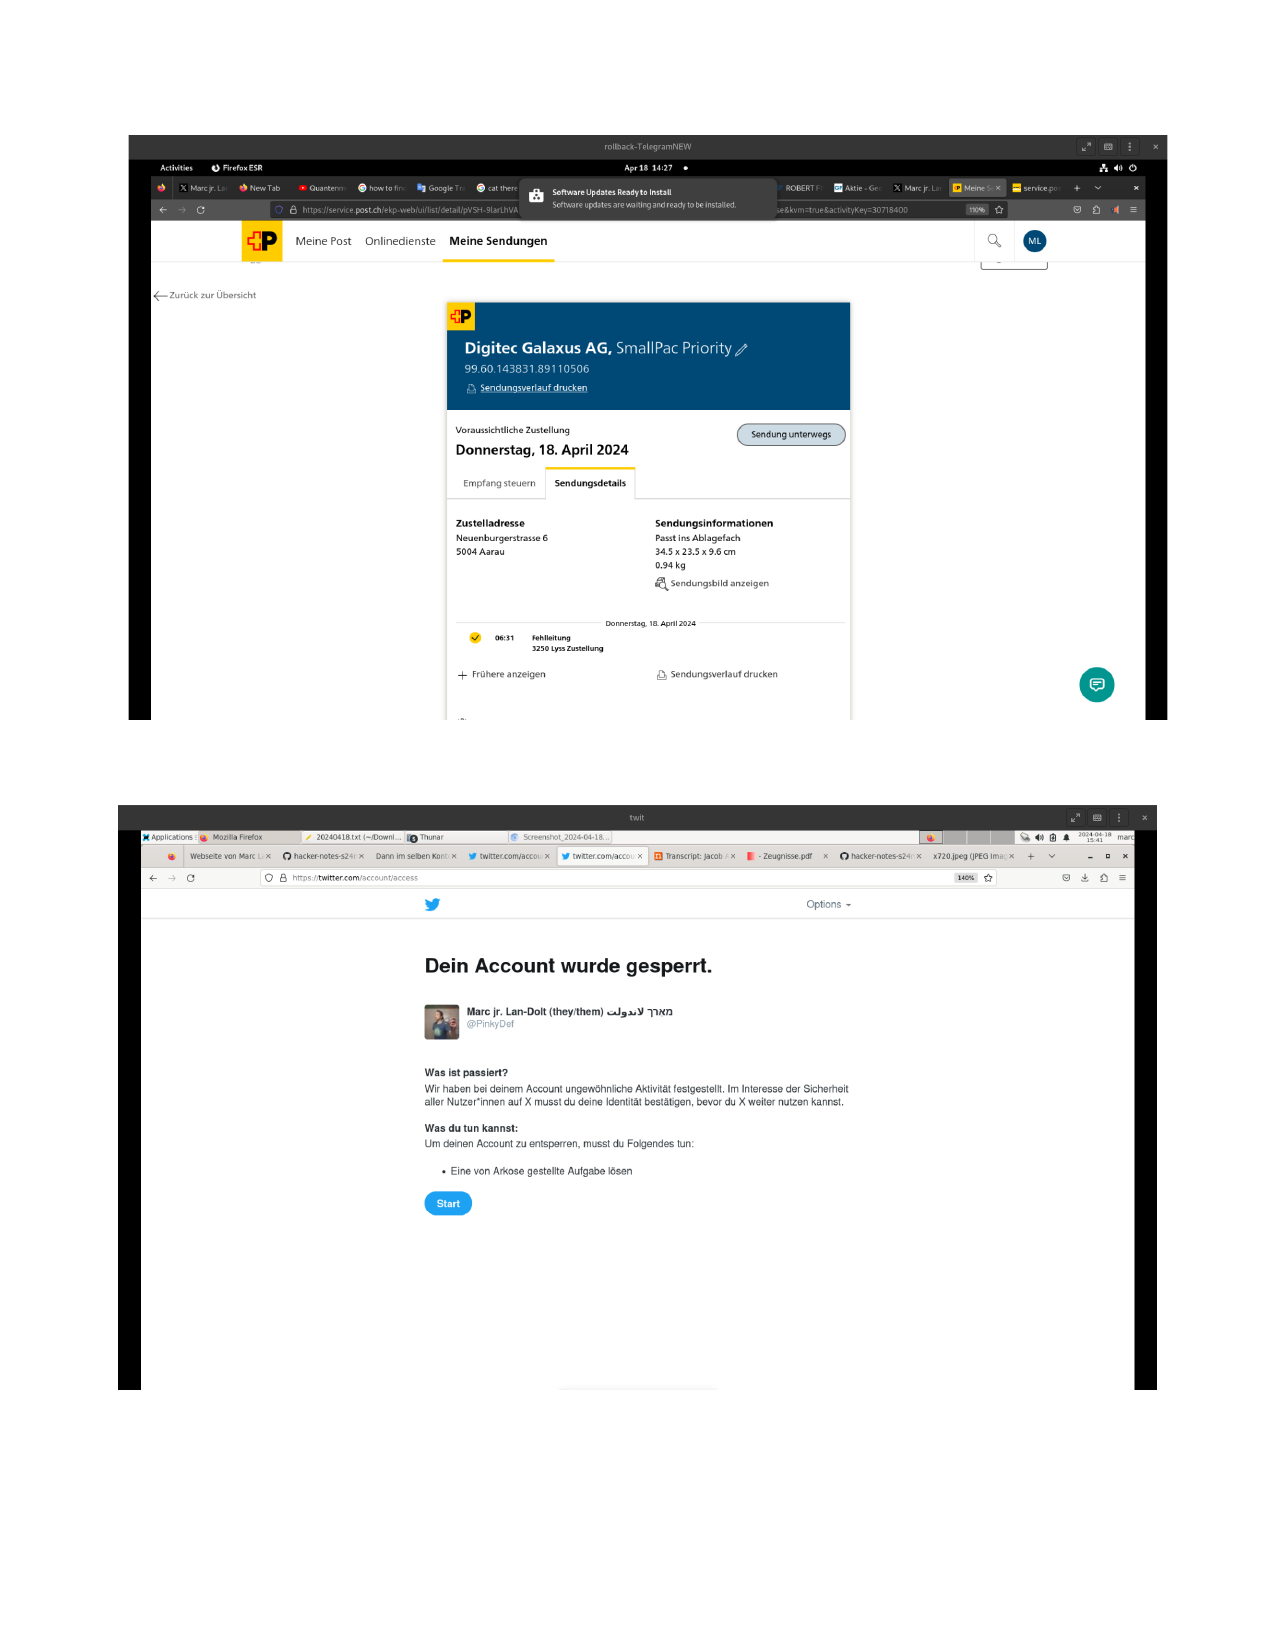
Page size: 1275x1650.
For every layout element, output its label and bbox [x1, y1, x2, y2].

picture [128, 135, 1168, 720]
picture [118, 805, 1157, 1390]
